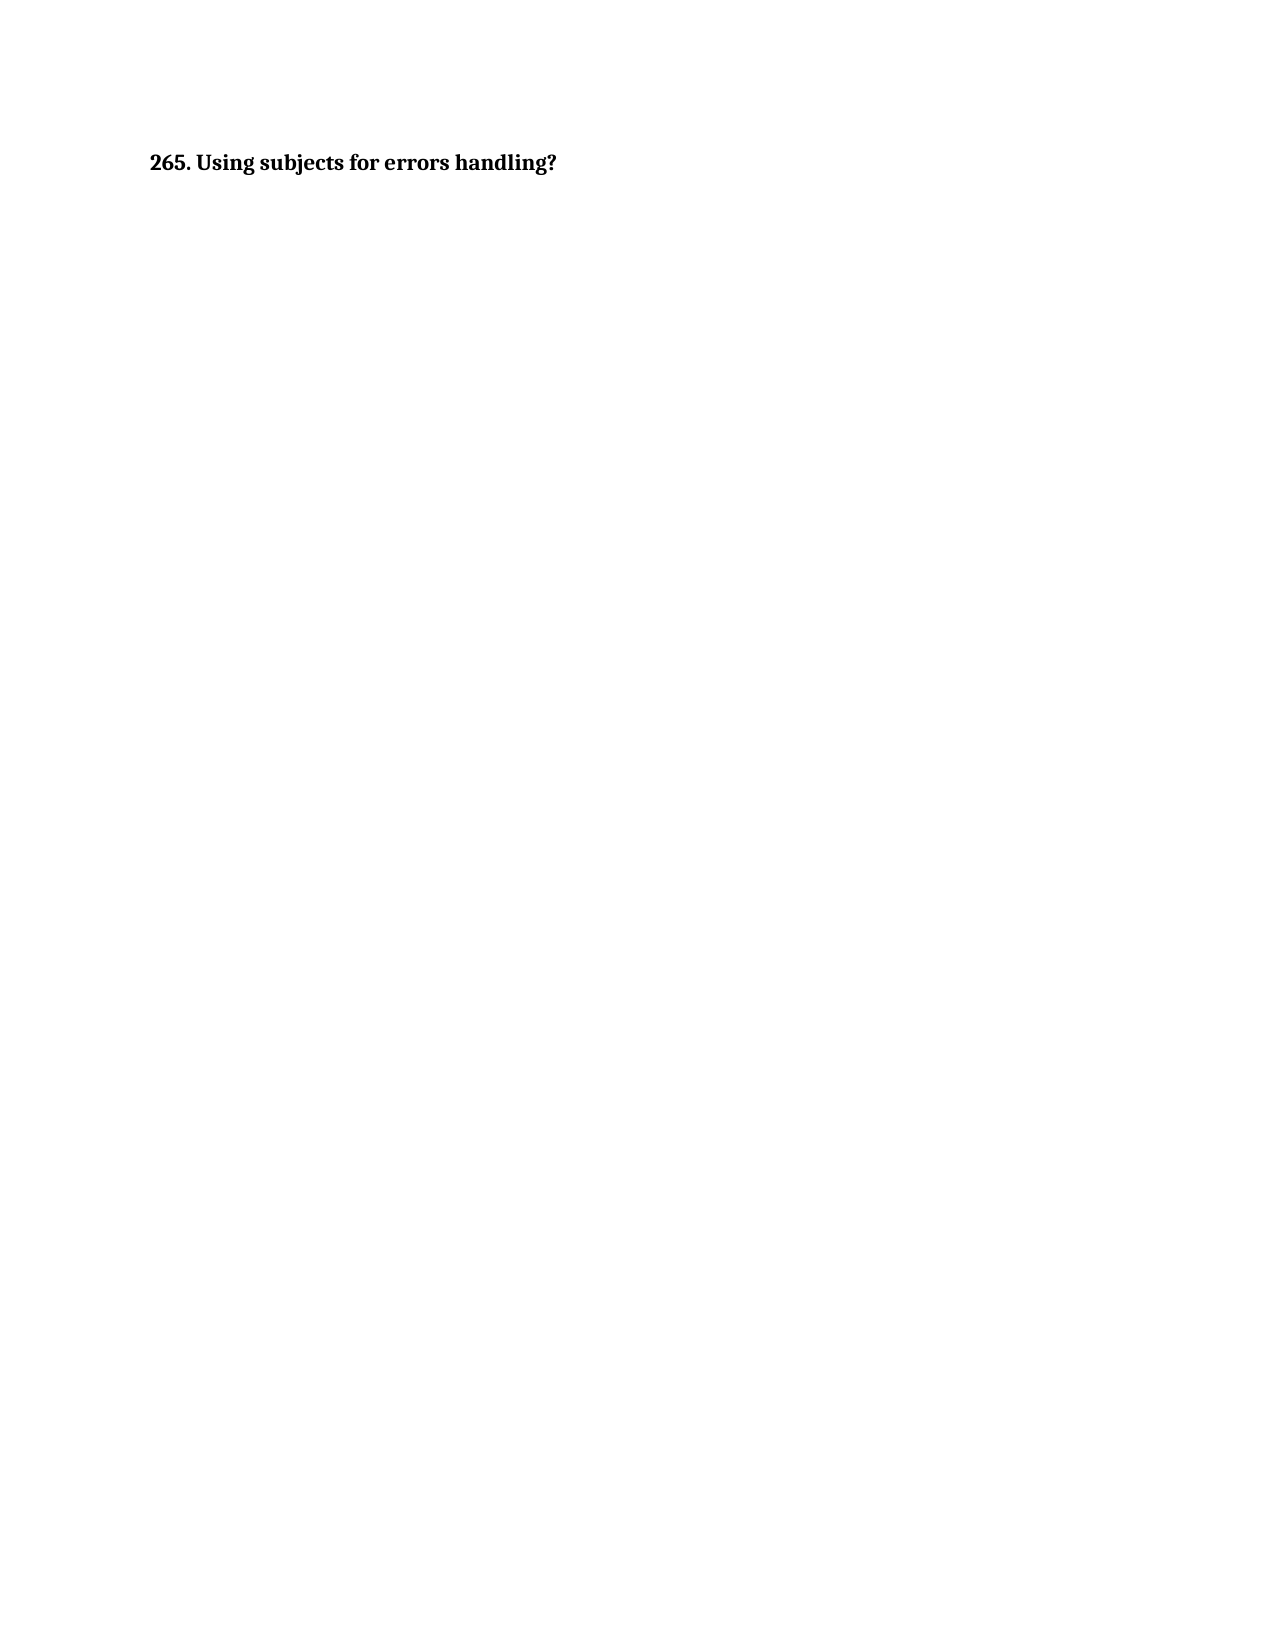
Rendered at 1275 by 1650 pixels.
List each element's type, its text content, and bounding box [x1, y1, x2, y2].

text 265. Using subjects for errors handling? [150, 150, 1125, 176]
